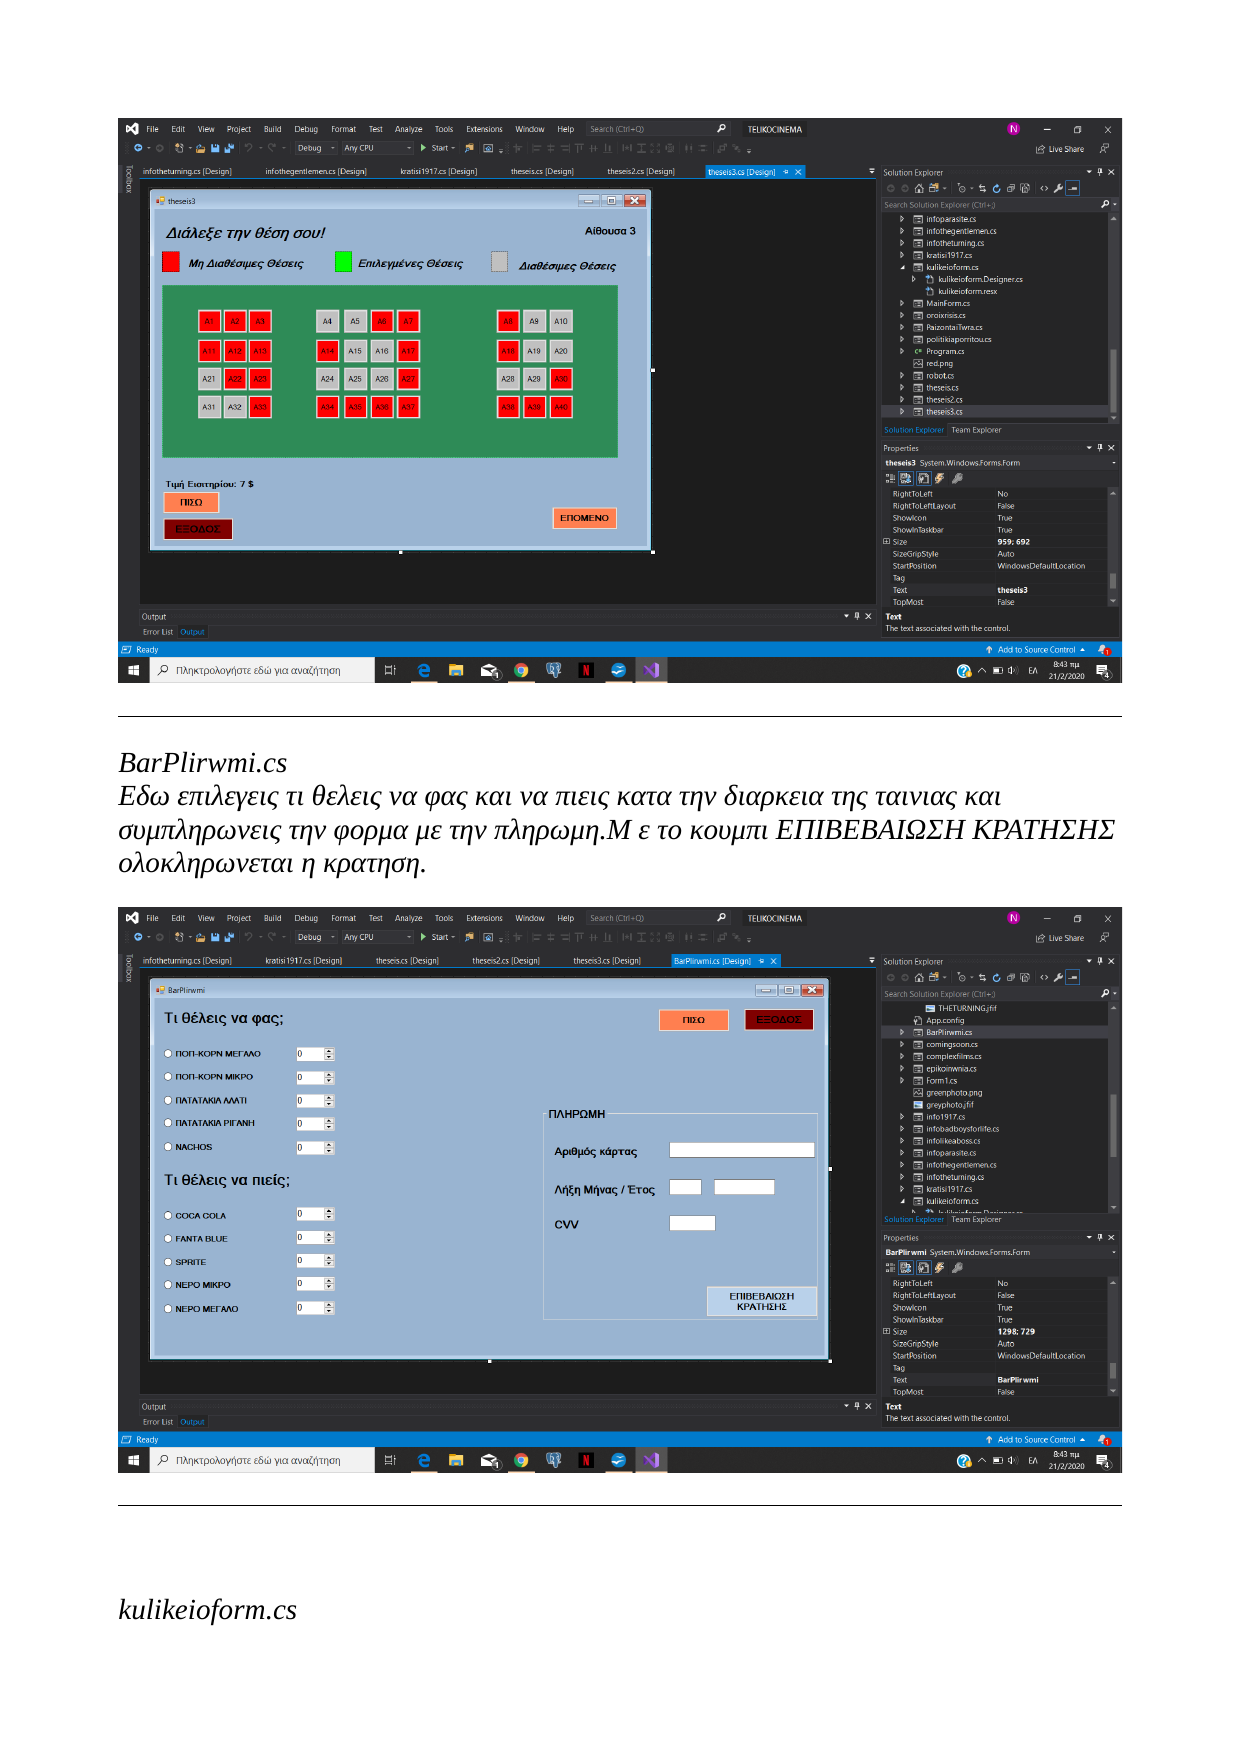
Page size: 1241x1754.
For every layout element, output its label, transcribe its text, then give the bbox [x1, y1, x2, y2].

picture [118, 907, 1123, 1473]
text kulikeioform.cs [118, 1592, 1122, 1625]
text Εδω επιλεγεις τι θελεις να φας και να πιεις κατα την διαρκεια της ταινιας και συμπληρωνεις την φορμα με την πληρωμη.Μ ε το κουμπι ΕΠΙΒΕΒΑΙΩΣΗ ΚΡΑΤΗΣΗΣ ολοκληρωνεται η κρατηση. [118, 778, 1122, 879]
picture [118, 118, 1123, 683]
text BarPlirwmi.cs [118, 745, 1122, 778]
